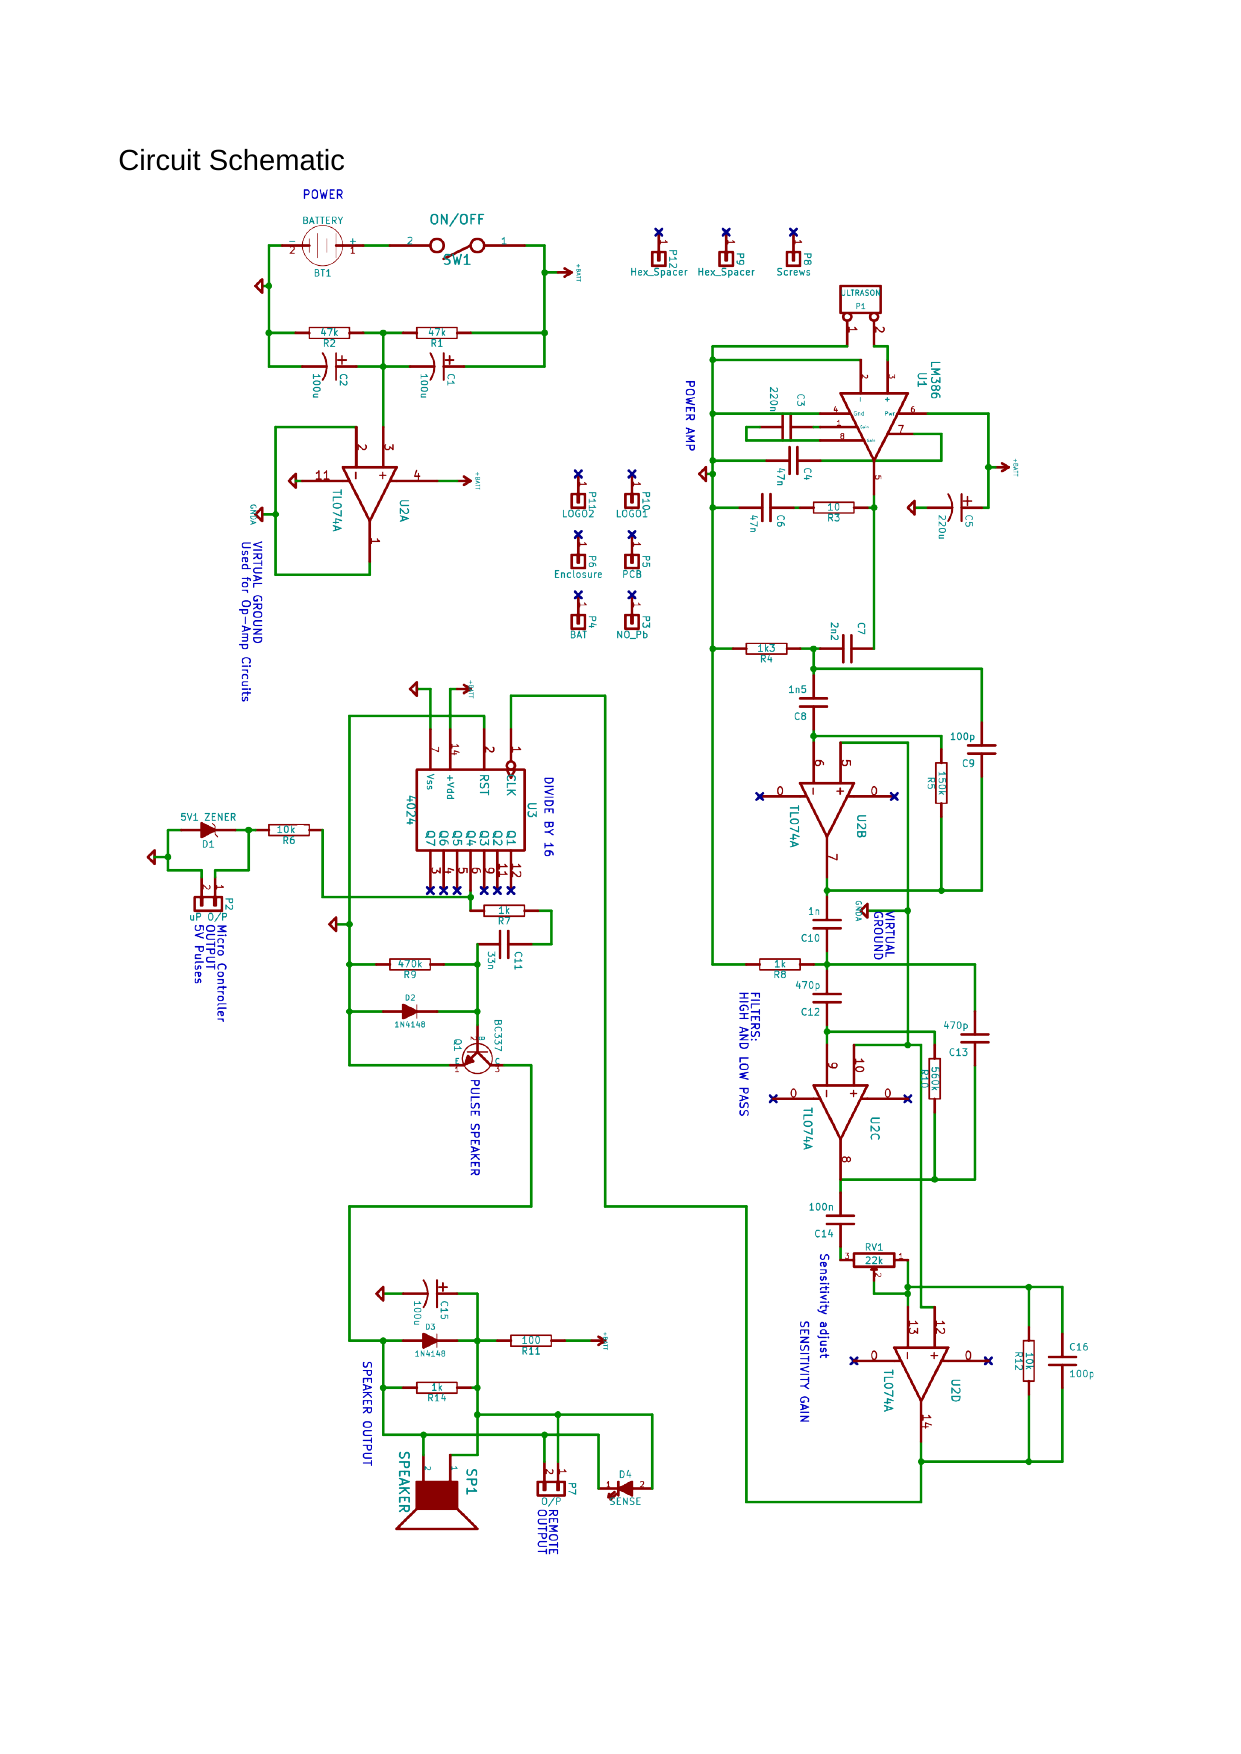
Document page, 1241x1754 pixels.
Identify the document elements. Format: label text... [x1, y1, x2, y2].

subtitle Circuit Schematic [118, 143, 1122, 177]
picture [146, 189, 1094, 1556]
